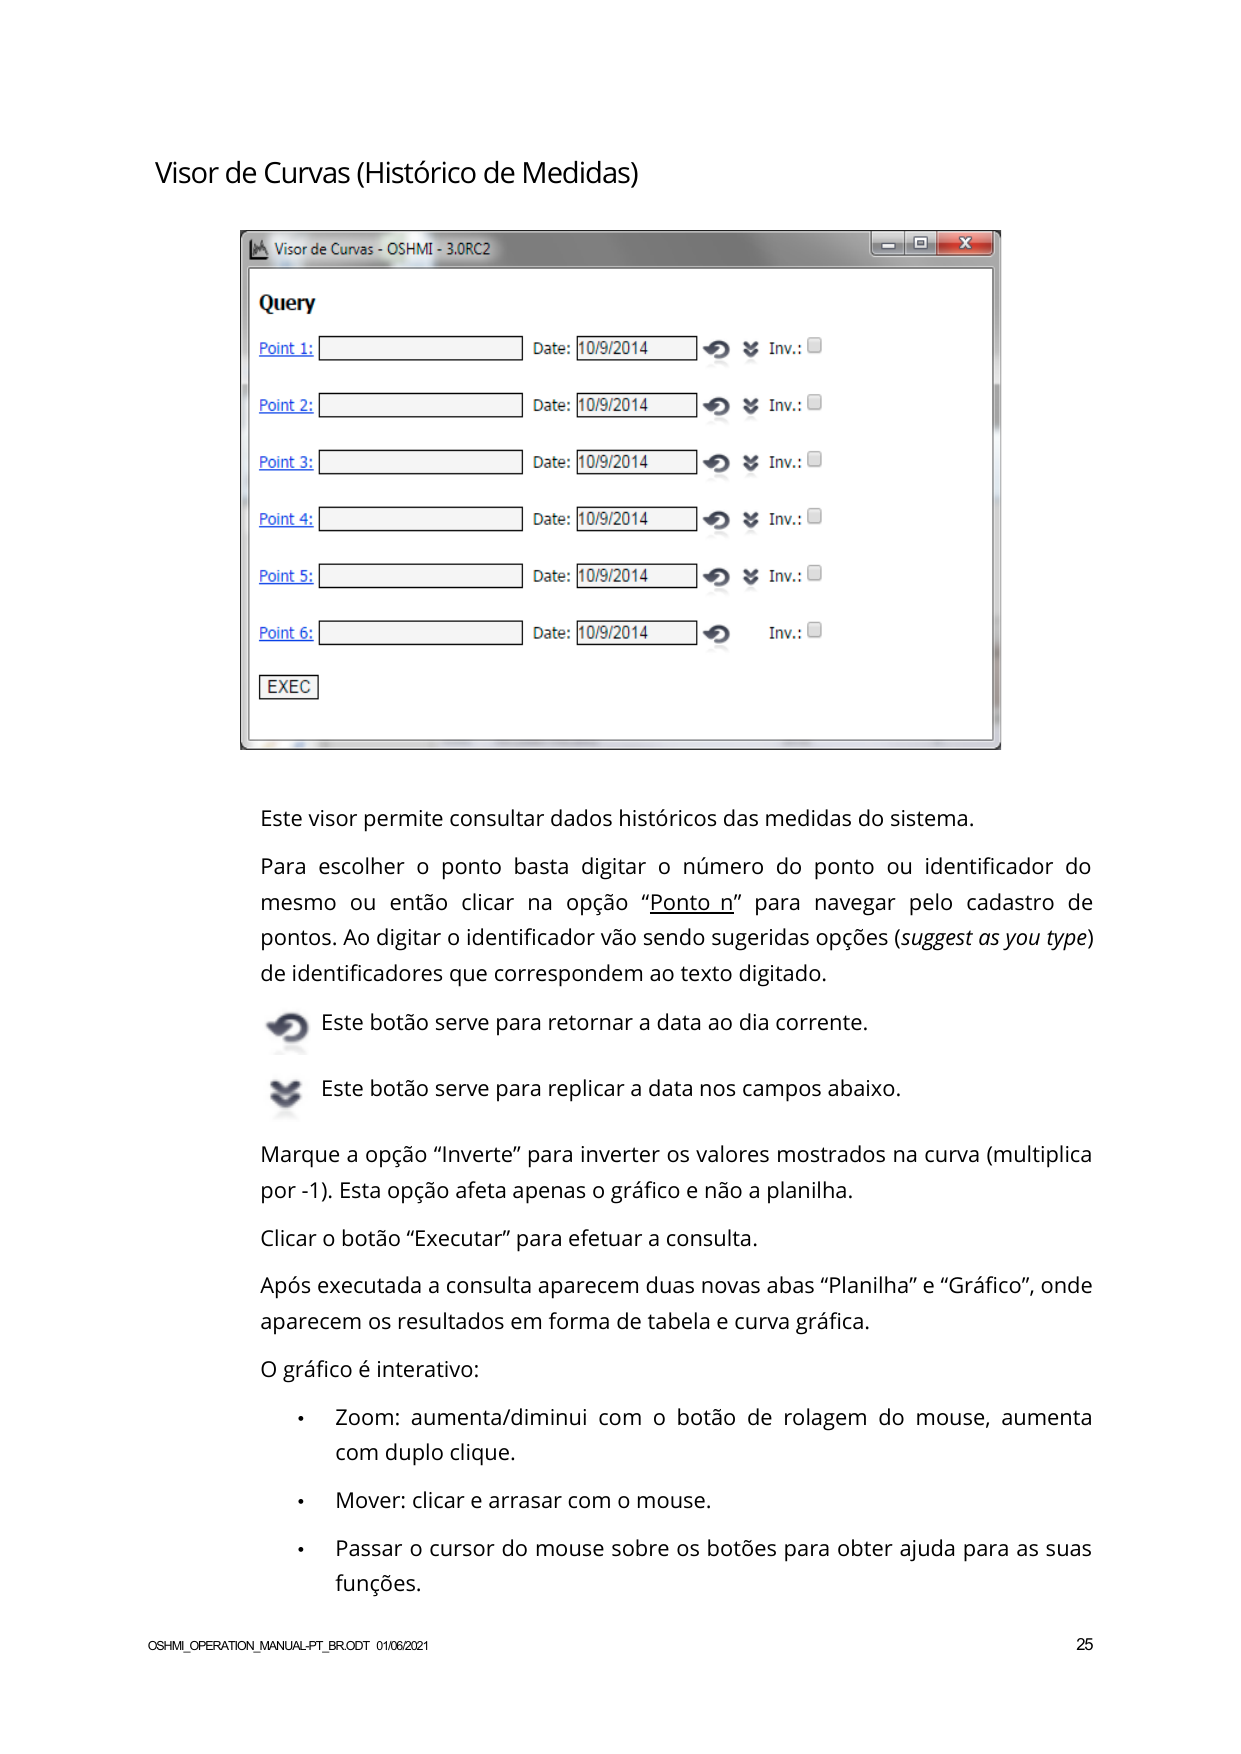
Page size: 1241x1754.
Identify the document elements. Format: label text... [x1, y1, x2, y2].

picture [260, 1072, 316, 1122]
list Passar o cursor do mouse sobre os botões para obter ajuda para as suas funções. [298, 1533, 1093, 1598]
text Este visor permite consultar dados históricos das medidas do sistema. [260, 803, 1093, 833]
text Clicar o botão “Executar” para efetuar a consulta. [260, 1223, 1093, 1252]
text Marque a opção “Inverte” para inverter os valores mostrados na curva (multiplica por -1). Esta opção afeta apenas o gráfico e não a planilha. [260, 1139, 1093, 1205]
text Para escolher o ponto basta digitar o número do ponto ou identificador do mesmo ou então clicar na opção “Ponto_n” para navegar pelo cadastro de pontos. Ao digitar o identificador vão sendo sugeridas opções (suggest as you type) de identificadores que correspondem ao texto digitado. [260, 851, 1093, 988]
text Este botão serve para replicar a data nos campos abaixo. [316, 1072, 1093, 1121]
picture [240, 230, 1002, 750]
text O gráfico é interativo: [260, 1354, 1093, 1383]
text Após executada a consulta aparecem duas novas abas “Planilha” e “Gráfico”, onde aparecem os resultados em forma de tabela e curva gráfica. [260, 1270, 1093, 1336]
picture [260, 1005, 316, 1055]
list Mover: clicar e arrasar com o mouse. [298, 1485, 1093, 1515]
text Este botão serve para retornar a data ao dia corrente. [316, 1006, 1093, 1054]
subtitle Visor de Curvas (Histórico de Medidas) [149, 146, 1093, 211]
list Zoom: aumenta/diminui com o botão de rolagem do mouse, aumenta com duplo clique. [298, 1401, 1093, 1467]
